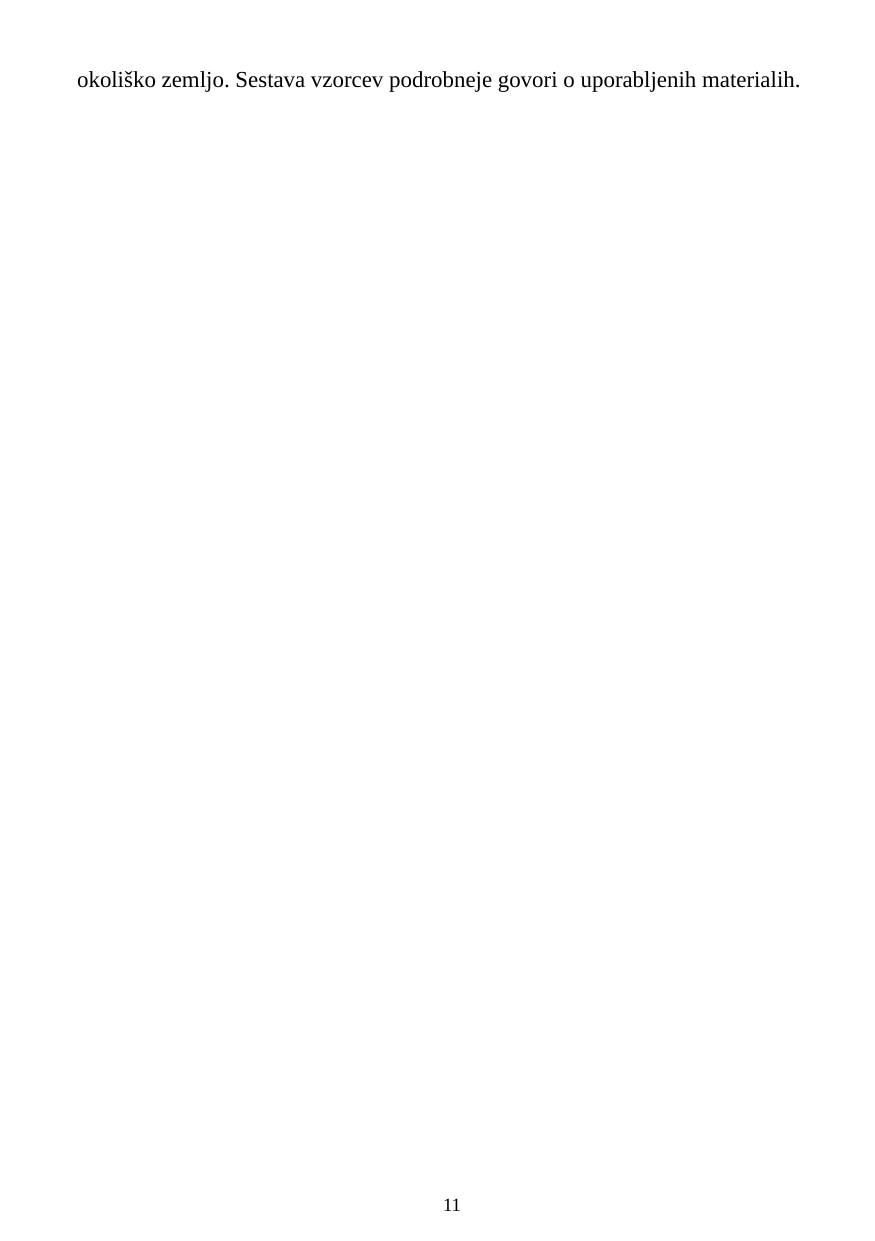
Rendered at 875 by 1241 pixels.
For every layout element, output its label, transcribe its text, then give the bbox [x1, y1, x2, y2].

text okoliško zemljo. Sestava vzorcev podrobneje govori o uporabljenih materialih. [77, 66, 827, 93]
